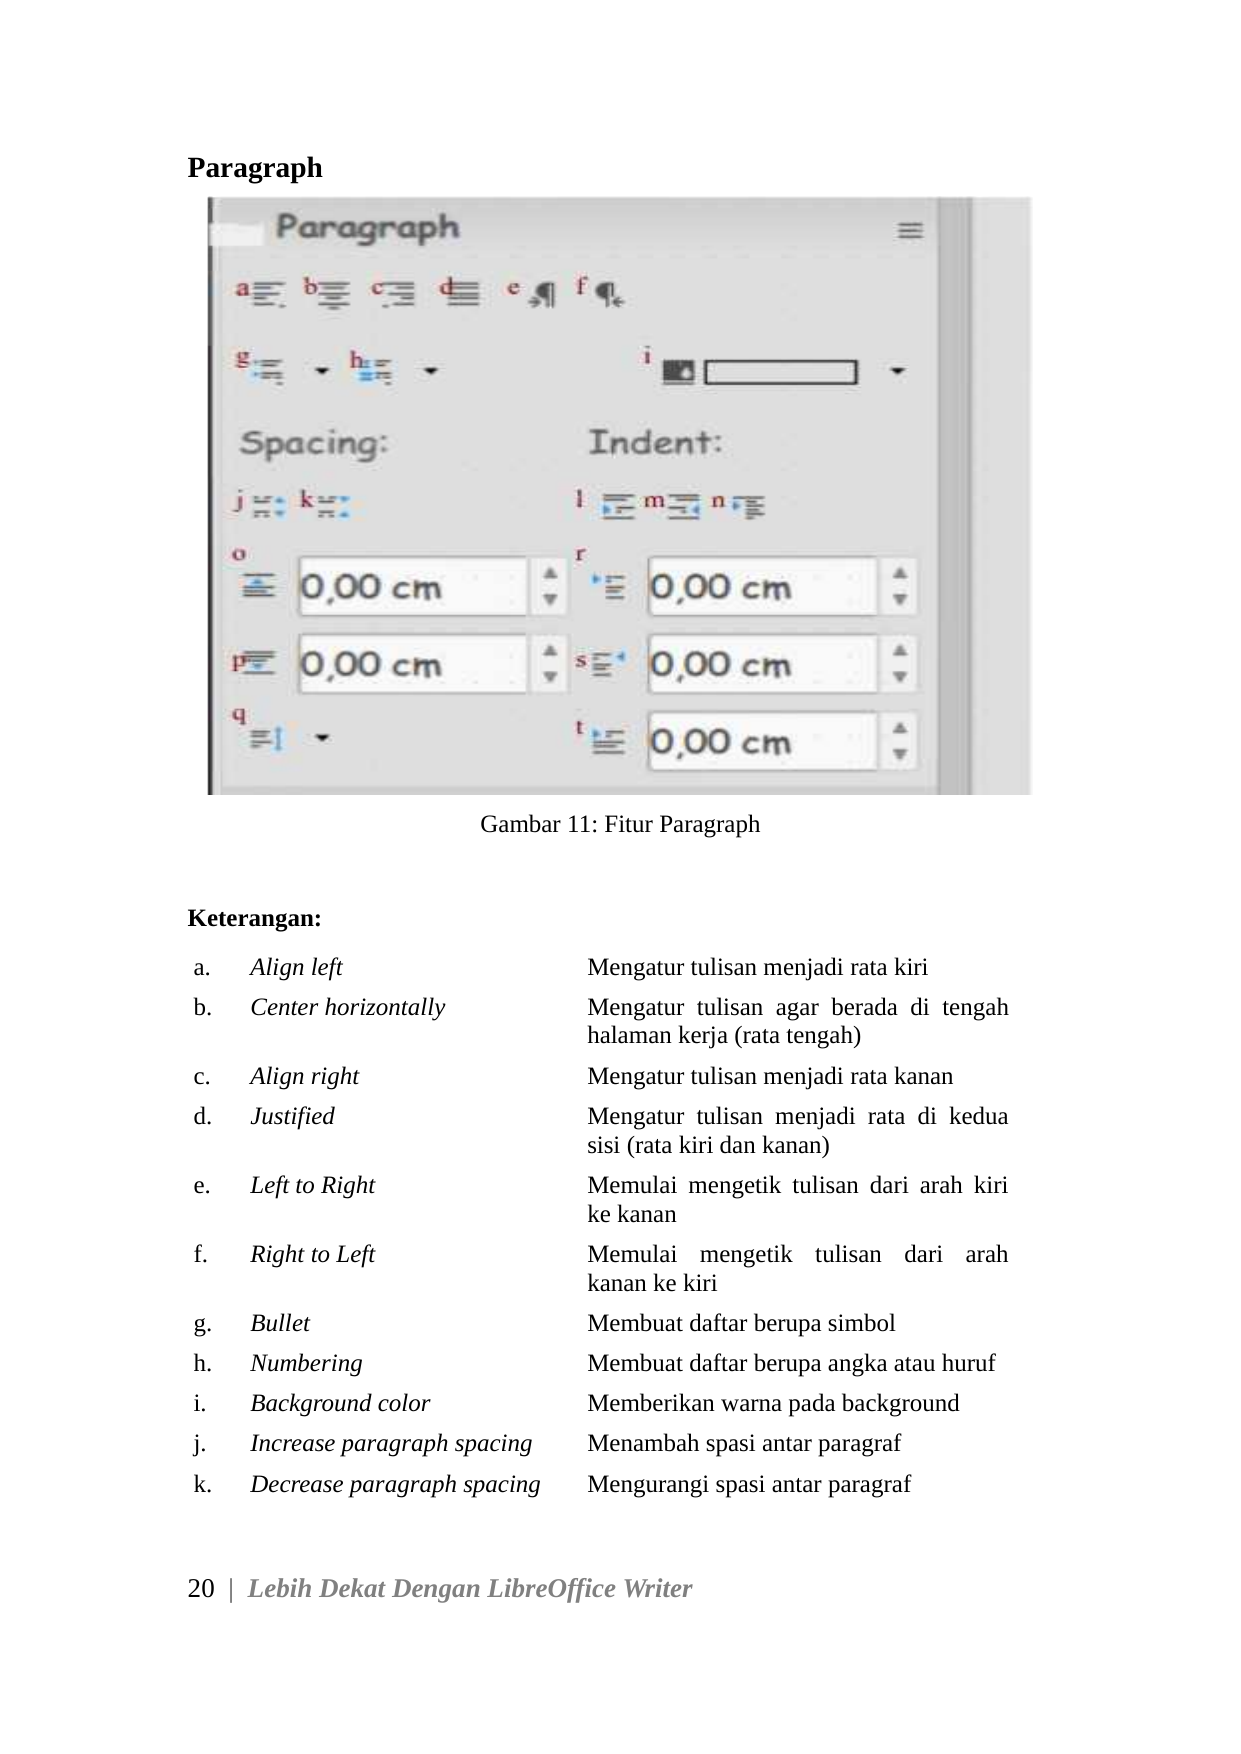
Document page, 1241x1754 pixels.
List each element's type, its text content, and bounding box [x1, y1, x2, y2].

table_cell Numbering [245, 1343, 581, 1383]
table_cell i. [188, 1383, 244, 1423]
text Keterangan: [187, 903, 1053, 932]
table_cell d. [188, 1095, 244, 1164]
table_cell c. [188, 1055, 244, 1095]
table_cell Mengurangi spasi antar paragraf [581, 1463, 1015, 1503]
table_cell Memberikan warna pada background [581, 1383, 1015, 1423]
text Gambar 11: Fitur Paragraph [187, 196, 1053, 838]
table_cell b. [188, 986, 244, 1055]
table_cell Memulai mengetik tulisan dari arah kanan ke kiri [581, 1233, 1015, 1302]
table_header Mengatur tulisan menjadi rata kiri [581, 946, 1015, 986]
subtitle Paragraph [187, 150, 1053, 184]
table_cell Right to Left [245, 1233, 581, 1302]
table_header a. [188, 946, 244, 986]
table_cell Membuat daftar berupa angka atau huruf [581, 1343, 1015, 1383]
table_cell Mengatur tulisan menjadi rata di kedua sisi (rata kiri dan kanan) [581, 1095, 1015, 1164]
table_cell Decrease paragraph spacing [245, 1463, 581, 1503]
table_cell k. [188, 1463, 244, 1503]
table_cell h. [188, 1343, 244, 1383]
table_cell Memulai mengetik tulisan dari arah kiri ke kanan [581, 1164, 1015, 1233]
table_cell Background color [245, 1383, 581, 1423]
table_cell j. [188, 1423, 244, 1463]
table_cell Mengatur tulisan menjadi rata kanan [581, 1055, 1015, 1095]
table_header Align left [245, 946, 581, 986]
table_cell Increase paragraph spacing [245, 1423, 581, 1463]
table_cell e. [188, 1164, 244, 1233]
table_cell Center horizontally [245, 986, 581, 1055]
table_cell Bullet [245, 1302, 581, 1342]
table_cell Membuat daftar berupa simbol [581, 1302, 1015, 1342]
table_cell Align right [245, 1055, 581, 1095]
table_cell g. [188, 1302, 244, 1342]
table_cell Mengatur tulisan agar berada di tengah halaman kerja (rata tengah) [581, 986, 1015, 1055]
table_cell Justified [245, 1095, 581, 1164]
table_cell f. [188, 1233, 244, 1302]
table_cell Menambah spasi antar paragraf [581, 1423, 1015, 1463]
table_cell Left to Right [245, 1164, 581, 1233]
picture [207, 196, 1033, 795]
